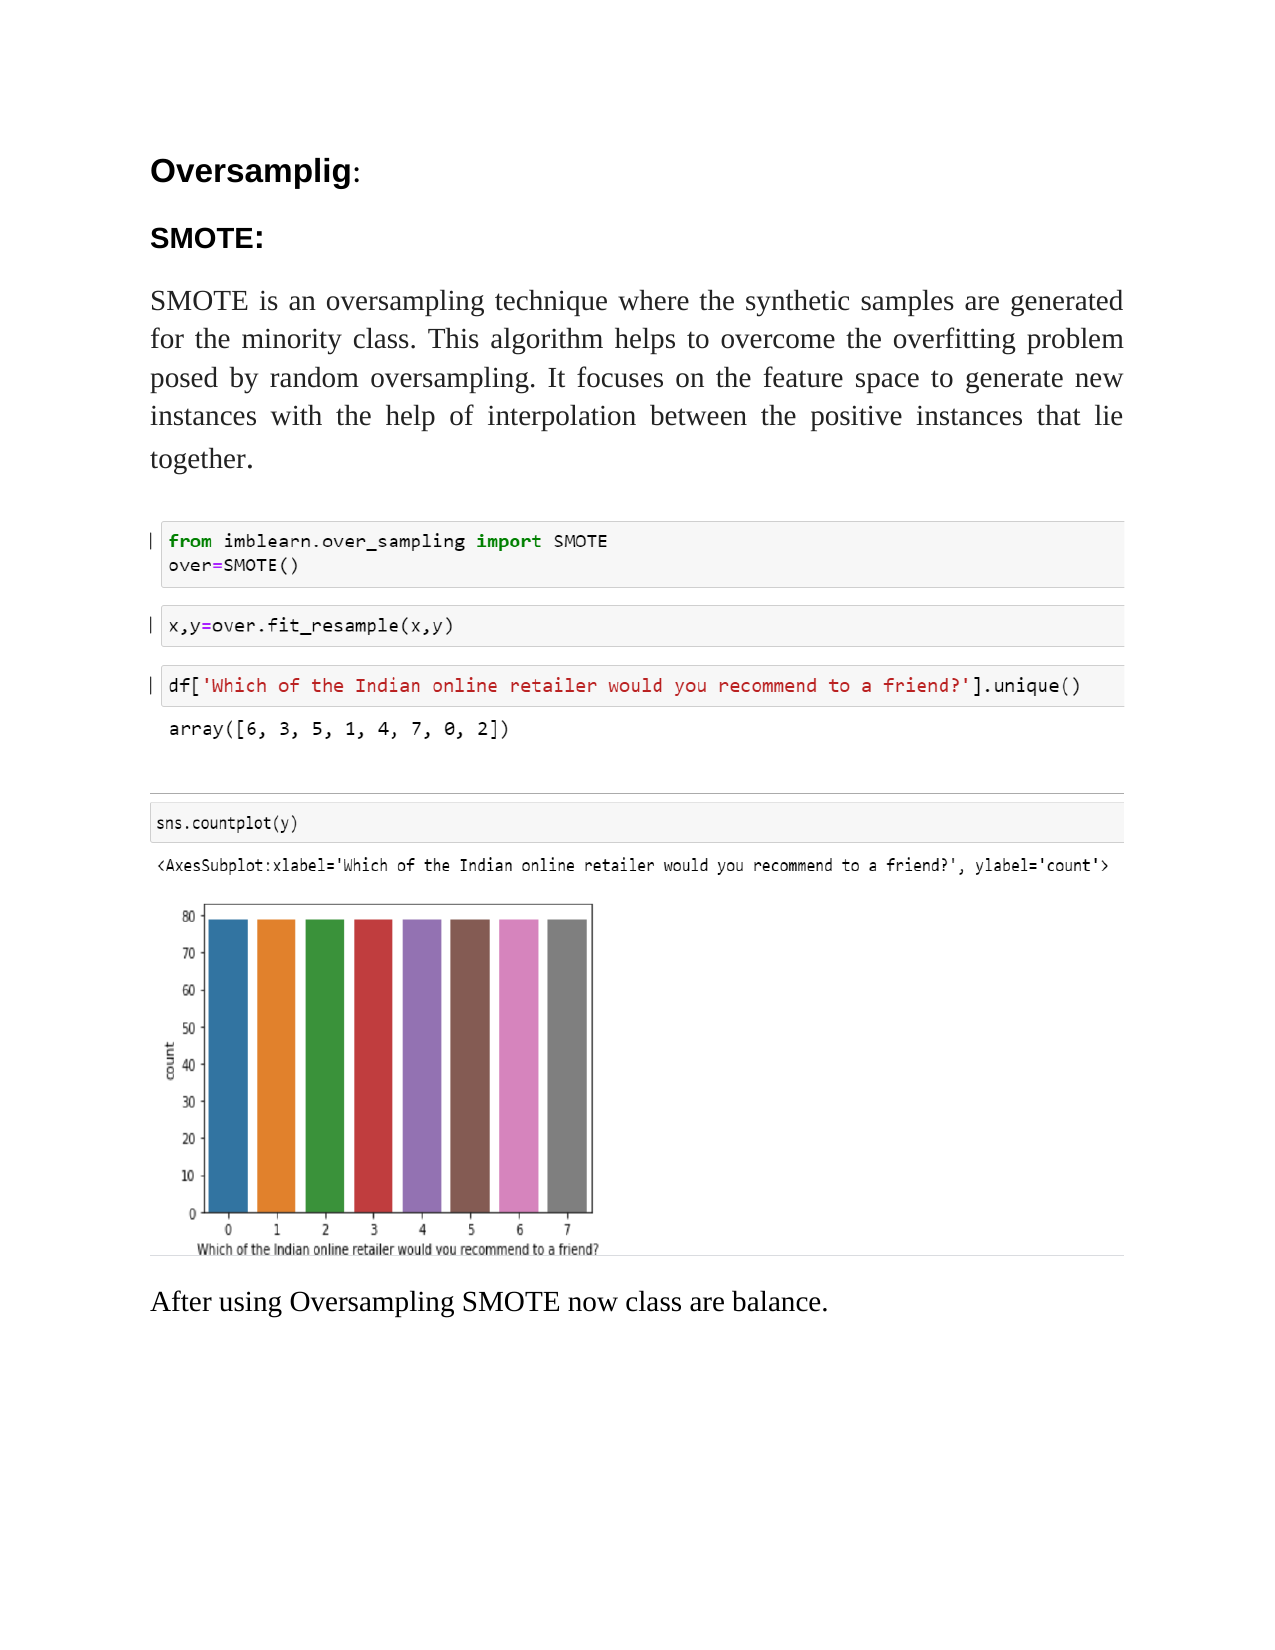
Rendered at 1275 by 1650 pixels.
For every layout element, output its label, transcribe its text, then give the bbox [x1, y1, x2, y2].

text After using Oversampling SMOTE now class are balance. [150, 1284, 1125, 1318]
text Oversamplig: [150, 150, 1125, 191]
text SMOTE is an oversampling technique where the synthetic samples are generated for the minority class. This algorithm helps to overcome the overfitting problem posed by random oversampling. It focuses on the feature space to generate new instances with the help of interpolation between the positive instances that lie together. [150, 283, 1125, 476]
text SMOTE: [150, 218, 1125, 256]
